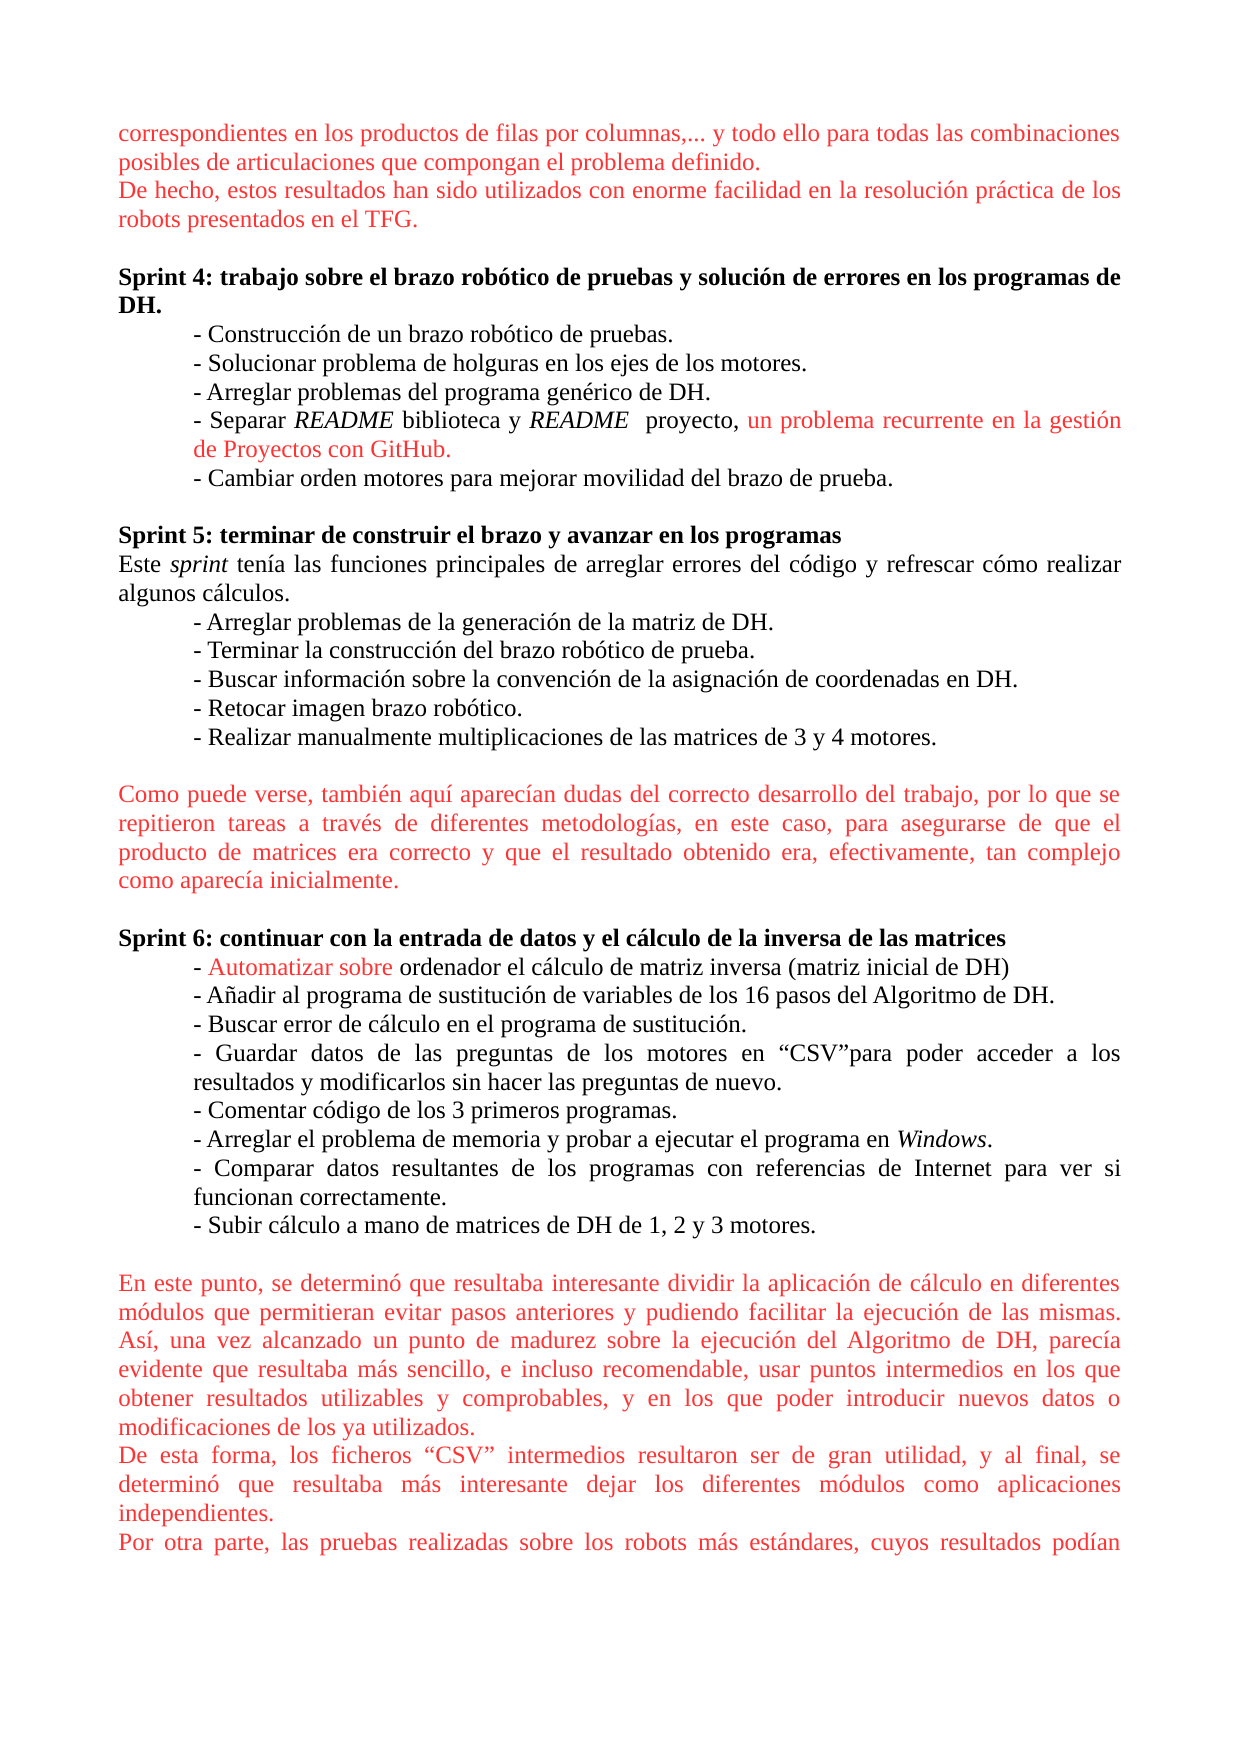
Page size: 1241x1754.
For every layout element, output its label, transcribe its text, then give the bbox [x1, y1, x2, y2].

text De hecho, estos resultados han sido utilizados con enorme facilidad en la resolución práctica de los robots presentados en el TFG. [118, 176, 1122, 233]
list - Buscar error de cálculo en el programa de sustitución. [156, 1009, 1122, 1038]
text En este punto, se determinó que resultaba interesante dividir la aplicación de cálculo en diferentes módulos que permitieran evitar pasos anteriores y pudiendo facilitar la ejecución de las mismas. Así, una vez alcanzado un punto de madurez sobre la ejecución del Algoritmo de DH, parecía evidente que resultaba más sencillo, e incluso recomendable, usar puntos intermedios en los que obtener resultados utilizables y comprobables, y en los que poder introducir nuevos datos o modificaciones de los ya utilizados. [118, 1268, 1122, 1441]
text Sprint 6: continuar con la entrada de datos y el cálculo de la inversa de las matrices [118, 923, 1122, 952]
list - Guardar datos de las preguntas de los motores en “CSV”para poder acceder a los resultados y modificarlos sin hacer las preguntas de nuevo. [156, 1038, 1122, 1096]
list - Automatizar sobre ordenador el cálculo de matriz inversa (matriz inicial de DH) [156, 952, 1122, 981]
text De esta forma, los ficheros “CSV” intermedios resultaron ser de gran utilidad, y al final, se determinó que resultaba más interesante dejar los diferentes módulos como aplicaciones independientes. [118, 1441, 1122, 1527]
list - Terminar la construcción del brazo robótico de prueba. [156, 636, 1122, 664]
list - Construcción de un brazo robótico de pruebas. [156, 319, 1122, 348]
list - Comentar código de los 3 primeros programas. [156, 1096, 1122, 1124]
text Como puede verse, también aquí aparecían dudas del correcto desarrollo del trabajo, por lo que se repitieron tareas a través de diferentes metodologías, en este caso, para asegurarse de que el producto de matrices era correcto y que el resultado obtenido era, efectivamente, tan complejo como aparecía inicialmente. [118, 779, 1122, 894]
list - Cambiar orden motores para mejorar movilidad del brazo de prueba. [156, 463, 1122, 492]
list - Separar README biblioteca y README proyecto, un problema recurrente en la gestión de Proyectos con GitHub. [156, 406, 1122, 463]
list - Arreglar problemas de la generación de la matriz de DH. [156, 607, 1122, 636]
text Sprint 5: terminar de construir el brazo y avanzar en los programas [118, 521, 1122, 549]
text correspondientes en los productos de filas por columnas,... y todo ello para todas las combinaciones posibles de articulaciones que compongan el problema definido. [118, 118, 1122, 176]
list - Retocar imagen brazo robótico. [156, 693, 1122, 722]
list - Solucionar problema de holguras en los ejes de los motores. [156, 348, 1122, 377]
text Este sprint tenía las funciones principales de arreglar errores del código y refrescar cómo realizar algunos cálculos. [118, 549, 1122, 607]
list - Buscar información sobre la convención de la asignación de coordenadas en DH. [156, 664, 1122, 693]
list - Arreglar el problema de memoria y probar a ejecutar el programa en Windows. [156, 1124, 1122, 1153]
list - Arreglar problemas del programa genérico de DH. [156, 377, 1122, 406]
list - Comparar datos resultantes de los programas con referencias de Internet para ver si funcionan correctamente. [156, 1153, 1122, 1211]
text Sprint 4: trabajo sobre el brazo robótico de pruebas y solución de errores en los programas de DH. [118, 262, 1122, 319]
text Por otra parte, las pruebas realizadas sobre los robots más estándares, cuyos resultados podían [118, 1527, 1122, 1556]
list - Añadir al programa de sustitución de variables de los 16 pasos del Algoritmo de DH. [156, 981, 1122, 1009]
list - Realizar manualmente multiplicaciones de las matrices de 3 y 4 motores. [156, 722, 1122, 751]
list - Subir cálculo a mano de matrices de DH de 1, 2 y 3 motores. [156, 1211, 1122, 1239]
